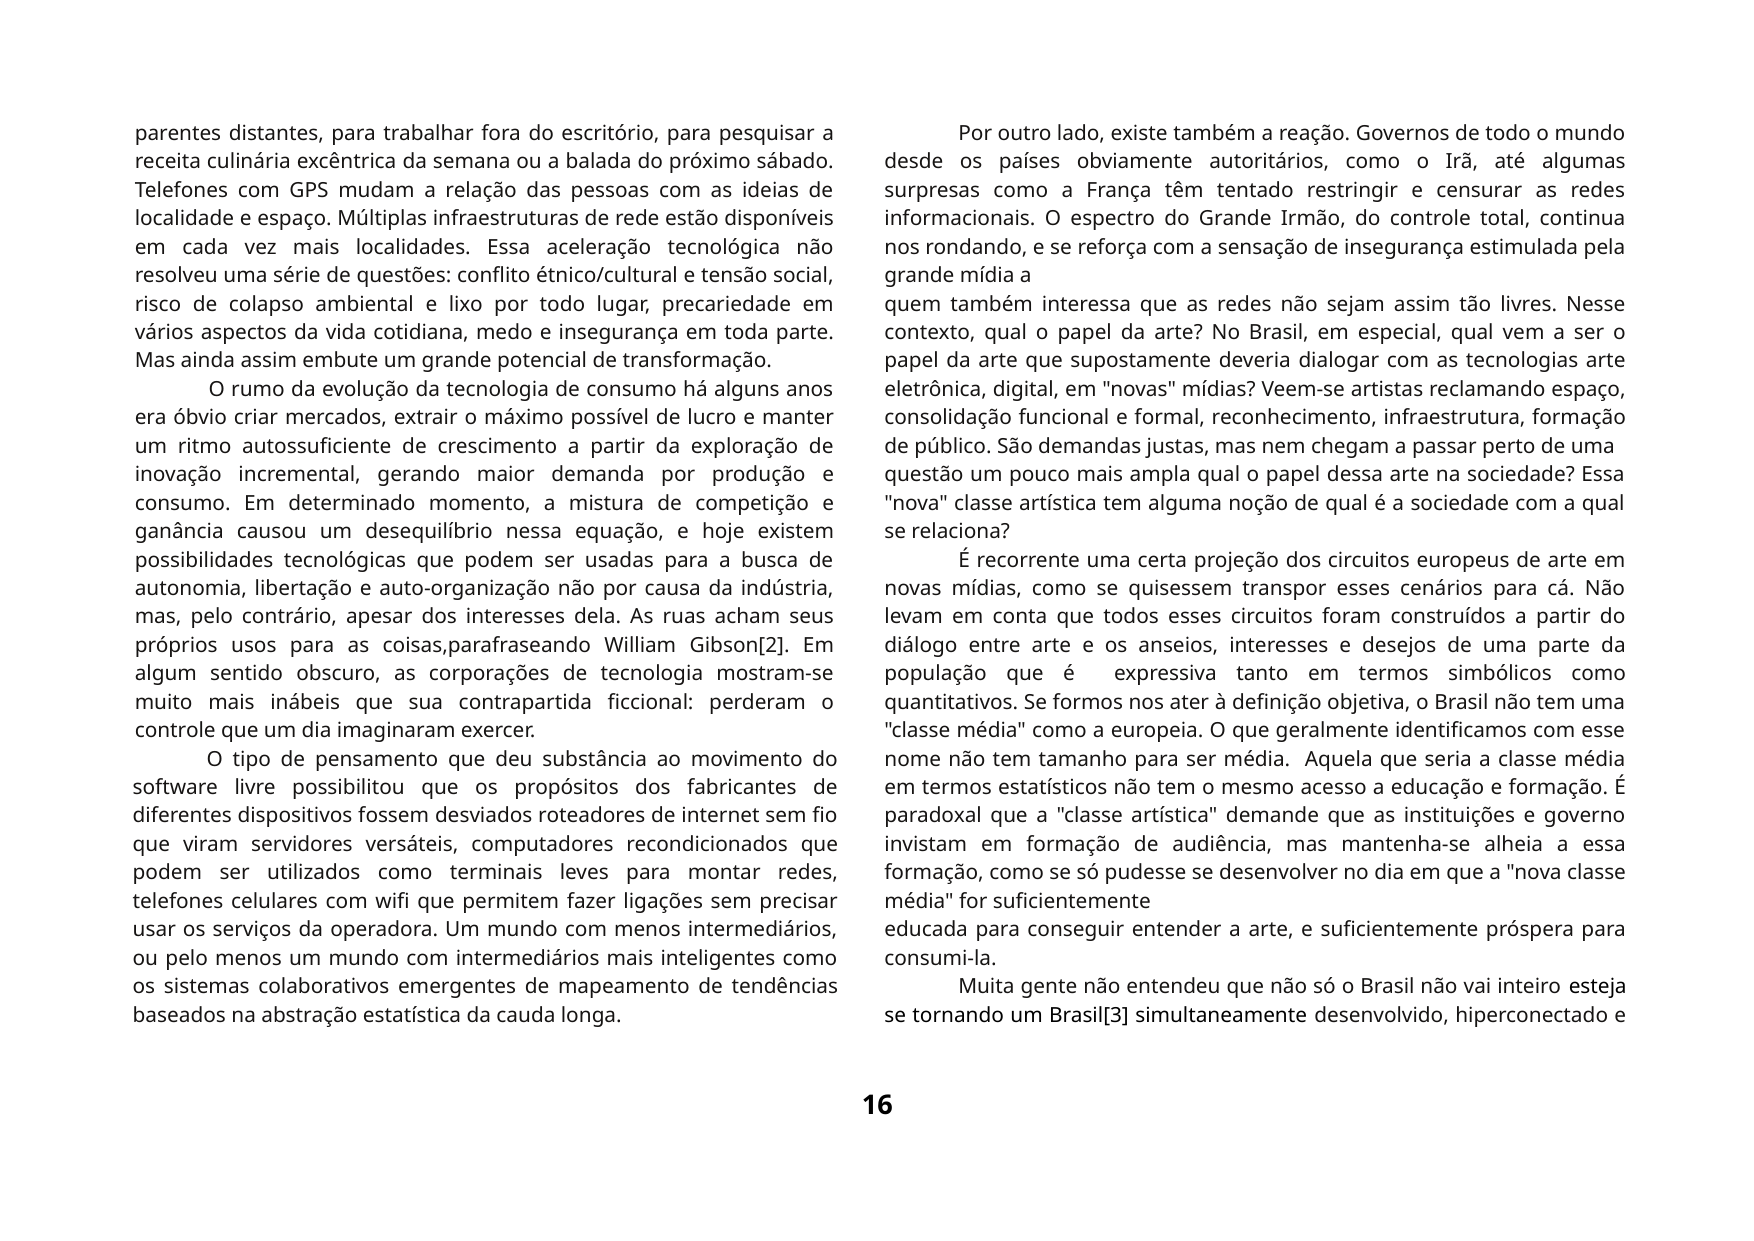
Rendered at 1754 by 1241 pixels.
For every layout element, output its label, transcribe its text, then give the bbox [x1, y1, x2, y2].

text O tipo de pensamento que deu substância ao movimento do software livre possibilitou que os propósitos dos fabricantes de diferentes dispositivos fossem desviados roteadores de internet sem fio que viram servidores versáteis, computadores recondicionados que podem ser utilizados como terminais leves para montar redes, telefones celulares com wifi que permitem fazer ligações sem precisar usar os serviços da operadora. Um mundo com menos intermediários, ou pelo menos um mundo com intermediários mais inteligentes como os sistemas colaborativos emergentes de mapeamento de tendências baseados na abstração estatística da cauda longa. [132, 744, 838, 1028]
text quem também interessa que as redes não sejam assim tão livres. Nesse contexto, qual o papel da arte? No Brasil, em especial, qual vem a ser o papel da arte que supostamente deveria dialogar com as tecnologias arte eletrônica, digital, em "novas" mídias? Veem-se artistas reclamando espaço, consolidação funcional e formal, reconhecimento, infraestrutura, formação de público. São demandas justas, mas nem chegam a passar perto de uma [884, 289, 1626, 459]
text questão um pouco mais ampla qual o papel dessa arte na sociedade? Essa "nova" classe artística tem alguma noção de qual é a sociedade com a qual se relaciona? [884, 459, 1626, 545]
text Por outro lado, existe também a reação. Governos de todo o mundo desde os países obviamente autoritários, como o Irã, até algumas surpresas como a França têm tentado restringir e censurar as redes informacionais. O espectro do Grande Irmão, do controle total, continua nos rondando, e se reforça com a sensação de insegurança estimulada pela grande mídia a [884, 118, 1626, 289]
text educada para conseguir entender a arte, e suficientemente próspera para consumi-la. [884, 914, 1626, 971]
text É recorrente uma certa projeção dos circuitos europeus de arte em novas mídias, como se quisessem transpor esses cenários para cá. Não levam em conta que todos esses circuitos foram construídos a partir do diálogo entre arte e os anseios, interesses e desejos de uma parte da população que é expressiva tanto em termos simbólicos como quantitativos. Se formos nos ater à definição objetiva, o Brasil não tem uma "classe média" como a europeia. O que geralmente identificamos com esse nome não tem tamanho para ser média. Aquela que seria a classe média em termos estatísticos não tem o mesmo acesso a educação e formação. É paradoxal que a "classe artística" demande que as instituições e governo invistam em formação de audiência, mas mantenha-se alheia a essa formação, como se só pudesse se desenvolver no dia em que a "nova classe média" for suficientemente [884, 545, 1626, 914]
text O rumo da evolução da tecnologia de consumo há alguns anos era óbvio criar mercados, extrair o máximo possível de lucro e manter um ritmo autossuficiente de crescimento a partir da exploração de inovação incremental, gerando maior demanda por produção e consumo. Em determinado momento, a mistura de competição e ganância causou um desequilíbrio nessa equação, e hoje existem possibilidades tecnológicas que podem ser usadas para a busca de autonomia, libertação e auto-organização não por causa da indústria, mas, pelo contrário, apesar dos interesses dela. As ruas acham seus próprios usos para as coisas,parafraseando William Gibson[2]. Em algum sentido obscuro, as corporações de tecnologia mostram-se muito mais inábeis que sua contrapartida ficcional: perderam o controle que um dia imaginaram exercer. [134, 374, 834, 744]
text Muita gente não entendeu que não só o Brasil não vai inteiro esteja se tornando um Brasil[3] simultaneamente desenvolvido, hiperconectado e [884, 971, 1626, 1028]
text parentes distantes, para trabalhar fora do escritório, para pesquisar a receita culinária excêntrica da semana ou a balada do próximo sábado. Telefones com GPS mudam a relação das pessoas com as ideias de localidade e espaço. Múltiplas infraestruturas de rede estão disponíveis em cada vez mais localidades. Essa aceleração tecnológica não resolveu uma série de questões: conflito étnico/cultural e tensão social, risco de colapso ambiental e lixo por todo lugar, precariedade em vários aspectos da vida cotidiana, medo e insegurança em toda parte. Mas ainda assim embute um grande potencial de transformação. [134, 118, 834, 374]
